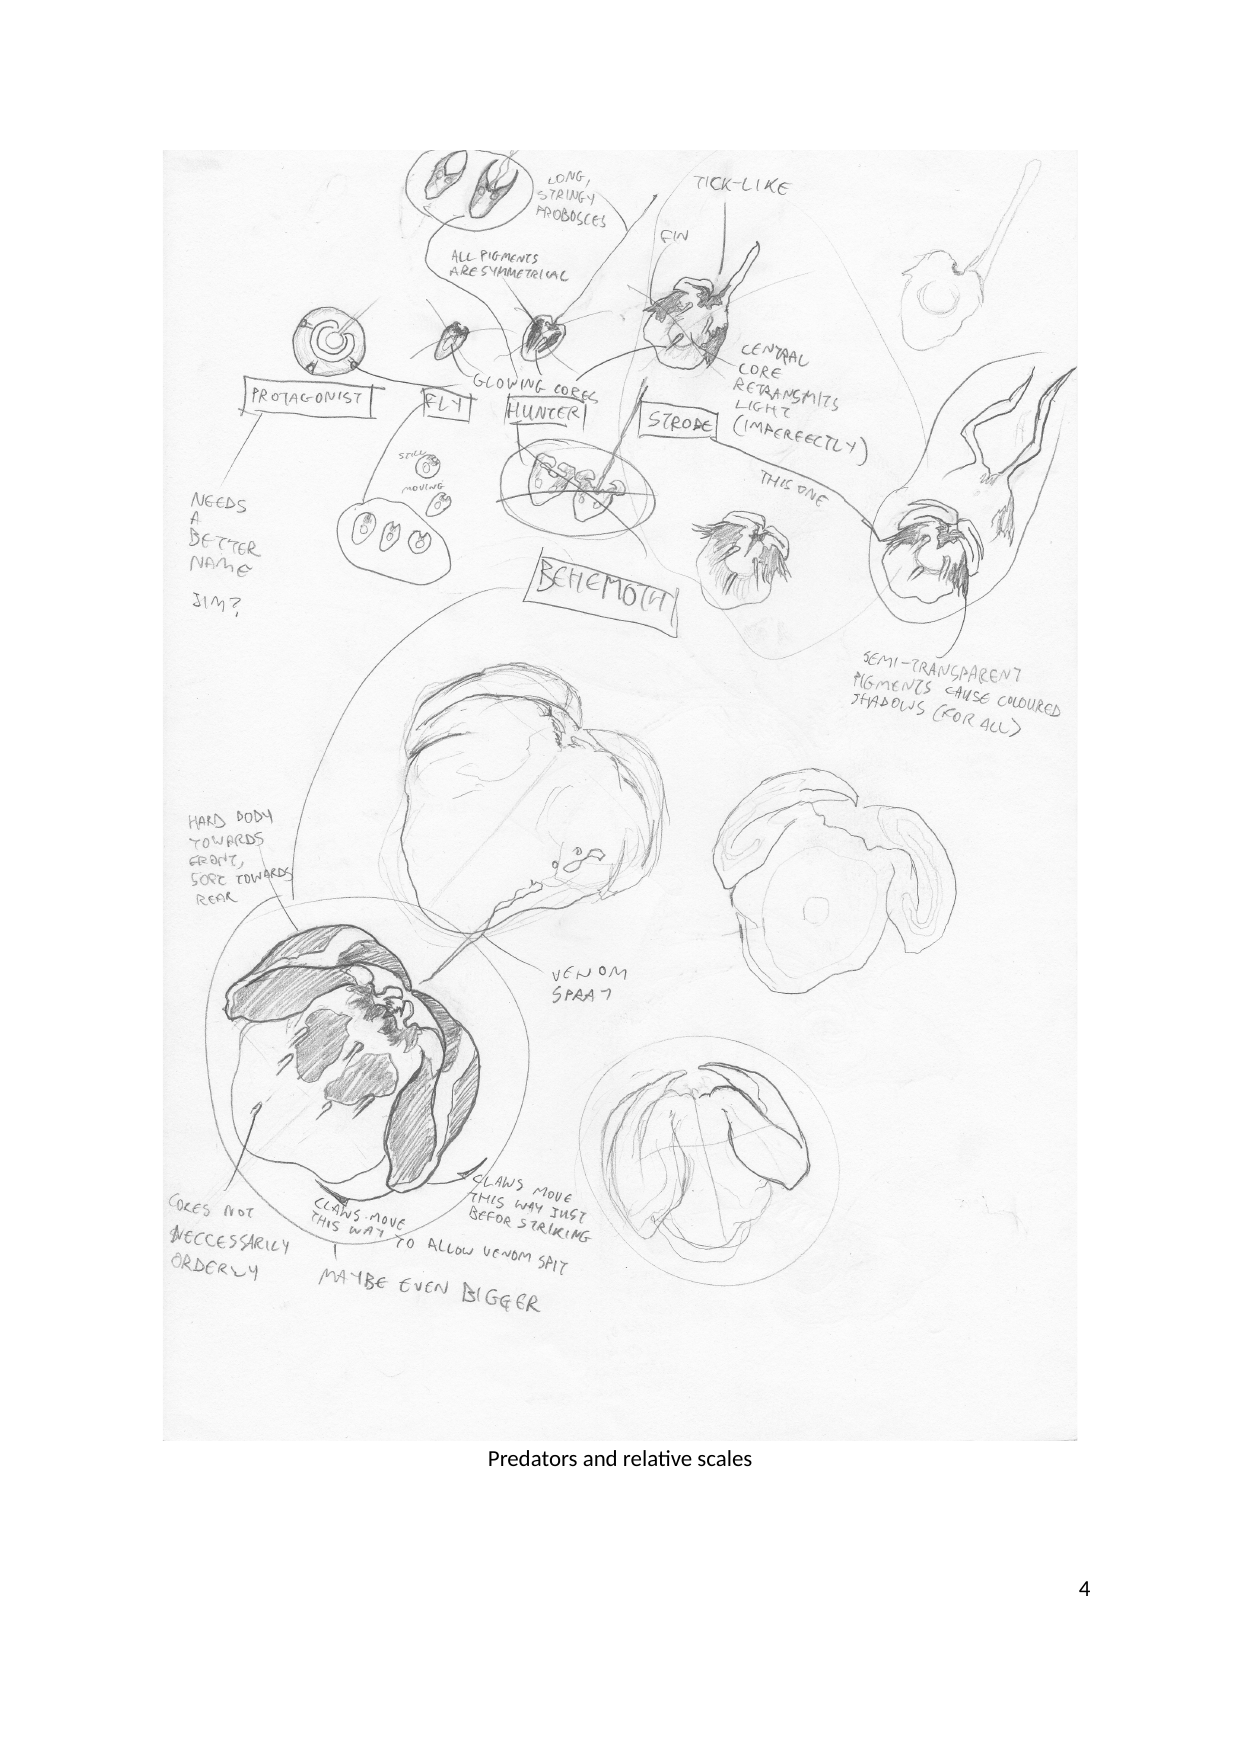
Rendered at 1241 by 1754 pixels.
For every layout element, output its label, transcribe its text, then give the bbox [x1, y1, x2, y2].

picture [162, 150, 1078, 1441]
text Predators and relative scales [150, 150, 1090, 1473]
